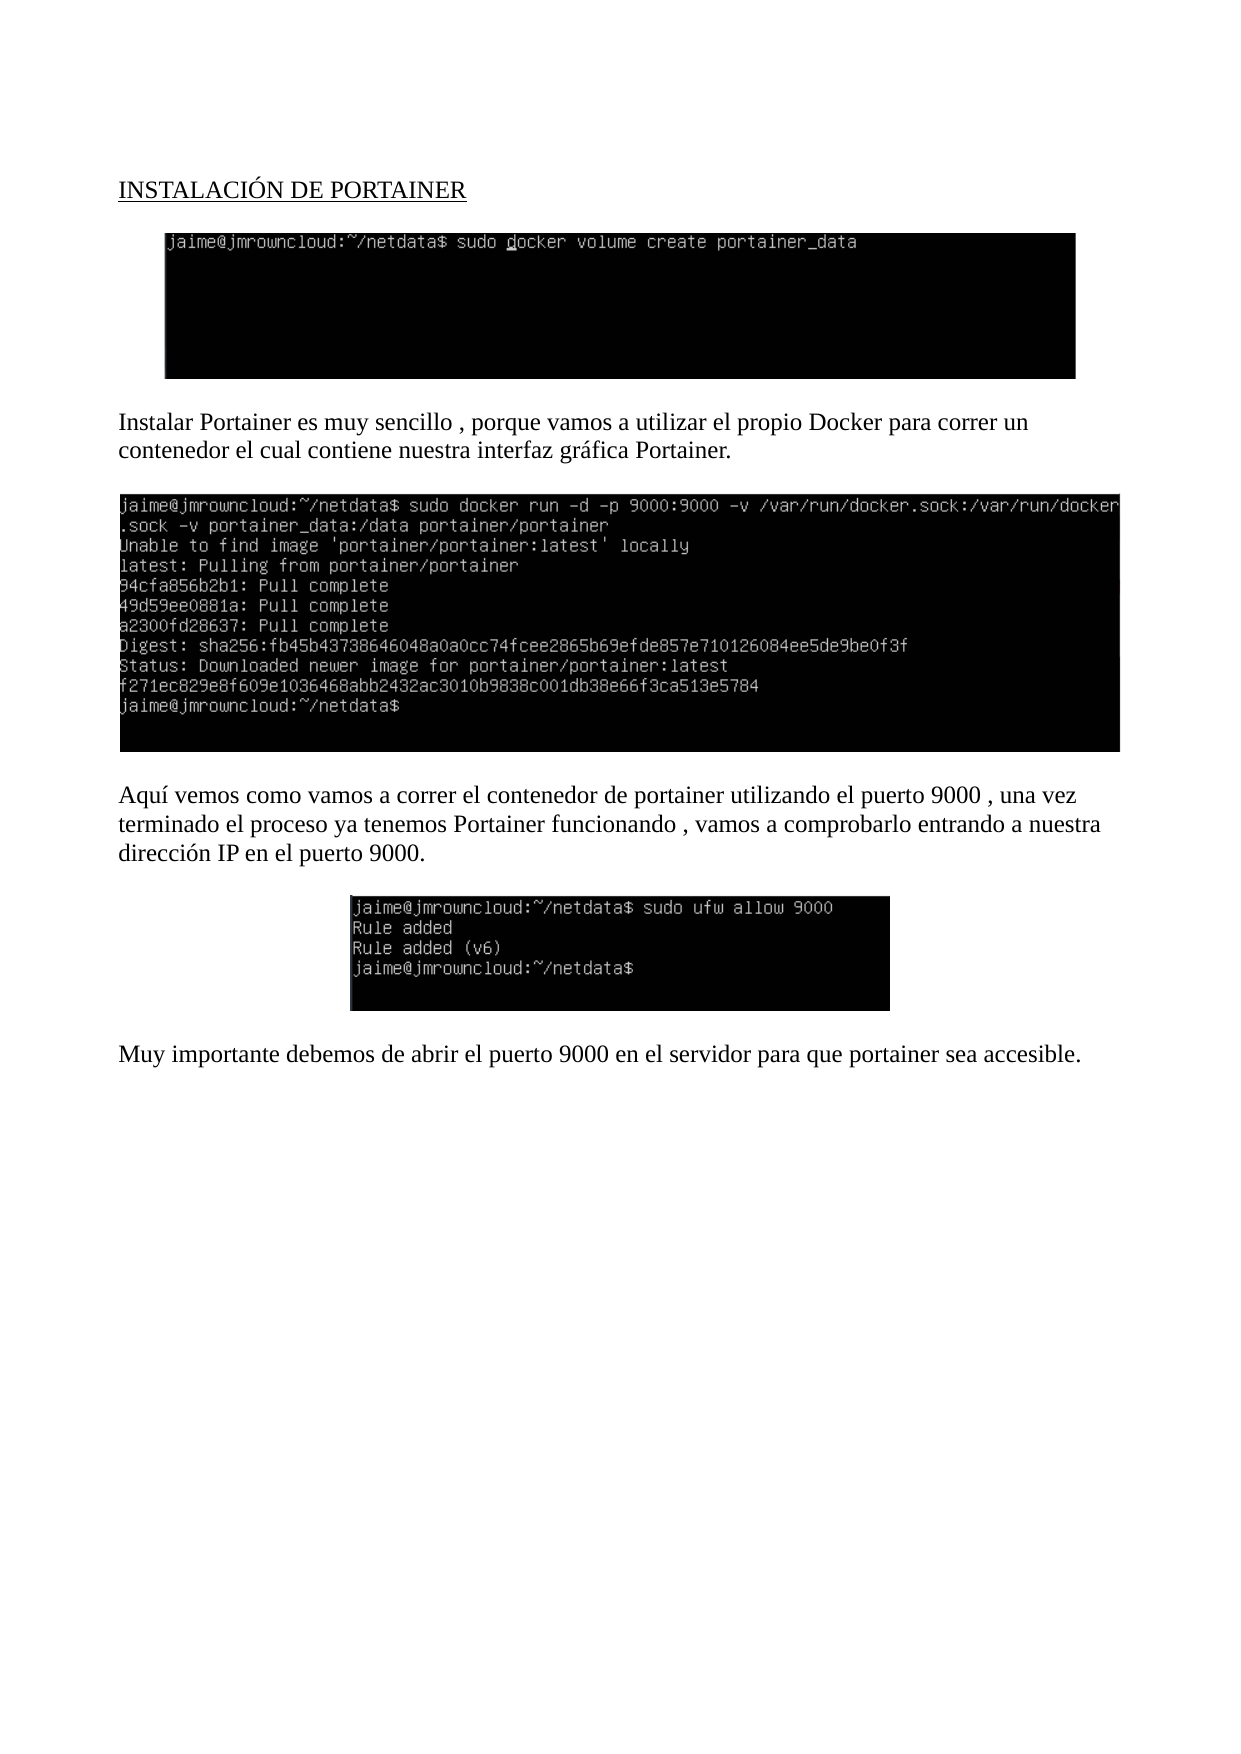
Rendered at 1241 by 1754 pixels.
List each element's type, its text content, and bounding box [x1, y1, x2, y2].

picture [120, 493, 1121, 752]
picture [350, 895, 890, 1011]
text INSTALACIÓN DE PORTAINER [118, 176, 1122, 204]
picture [164, 233, 1076, 379]
text Muy importante debemos de abrir el puerto 9000 en el servidor para que portainer sea accesible. [118, 1039, 1122, 1068]
text Instalar Portainer es muy sencillo , porque vamos a utilizar el propio Docker para correr un contenedor el cual contiene nuestra interfaz gráfica Portainer. [118, 407, 1122, 464]
text Aquí vemos como vamos a correr el contenedor de portainer utilizando el puerto 9000 , una vez terminado el proceso ya tenemos Portainer funcionando , vamos a comprobarlo entrando a nuestra dirección IP en el puerto 9000. [118, 781, 1122, 867]
